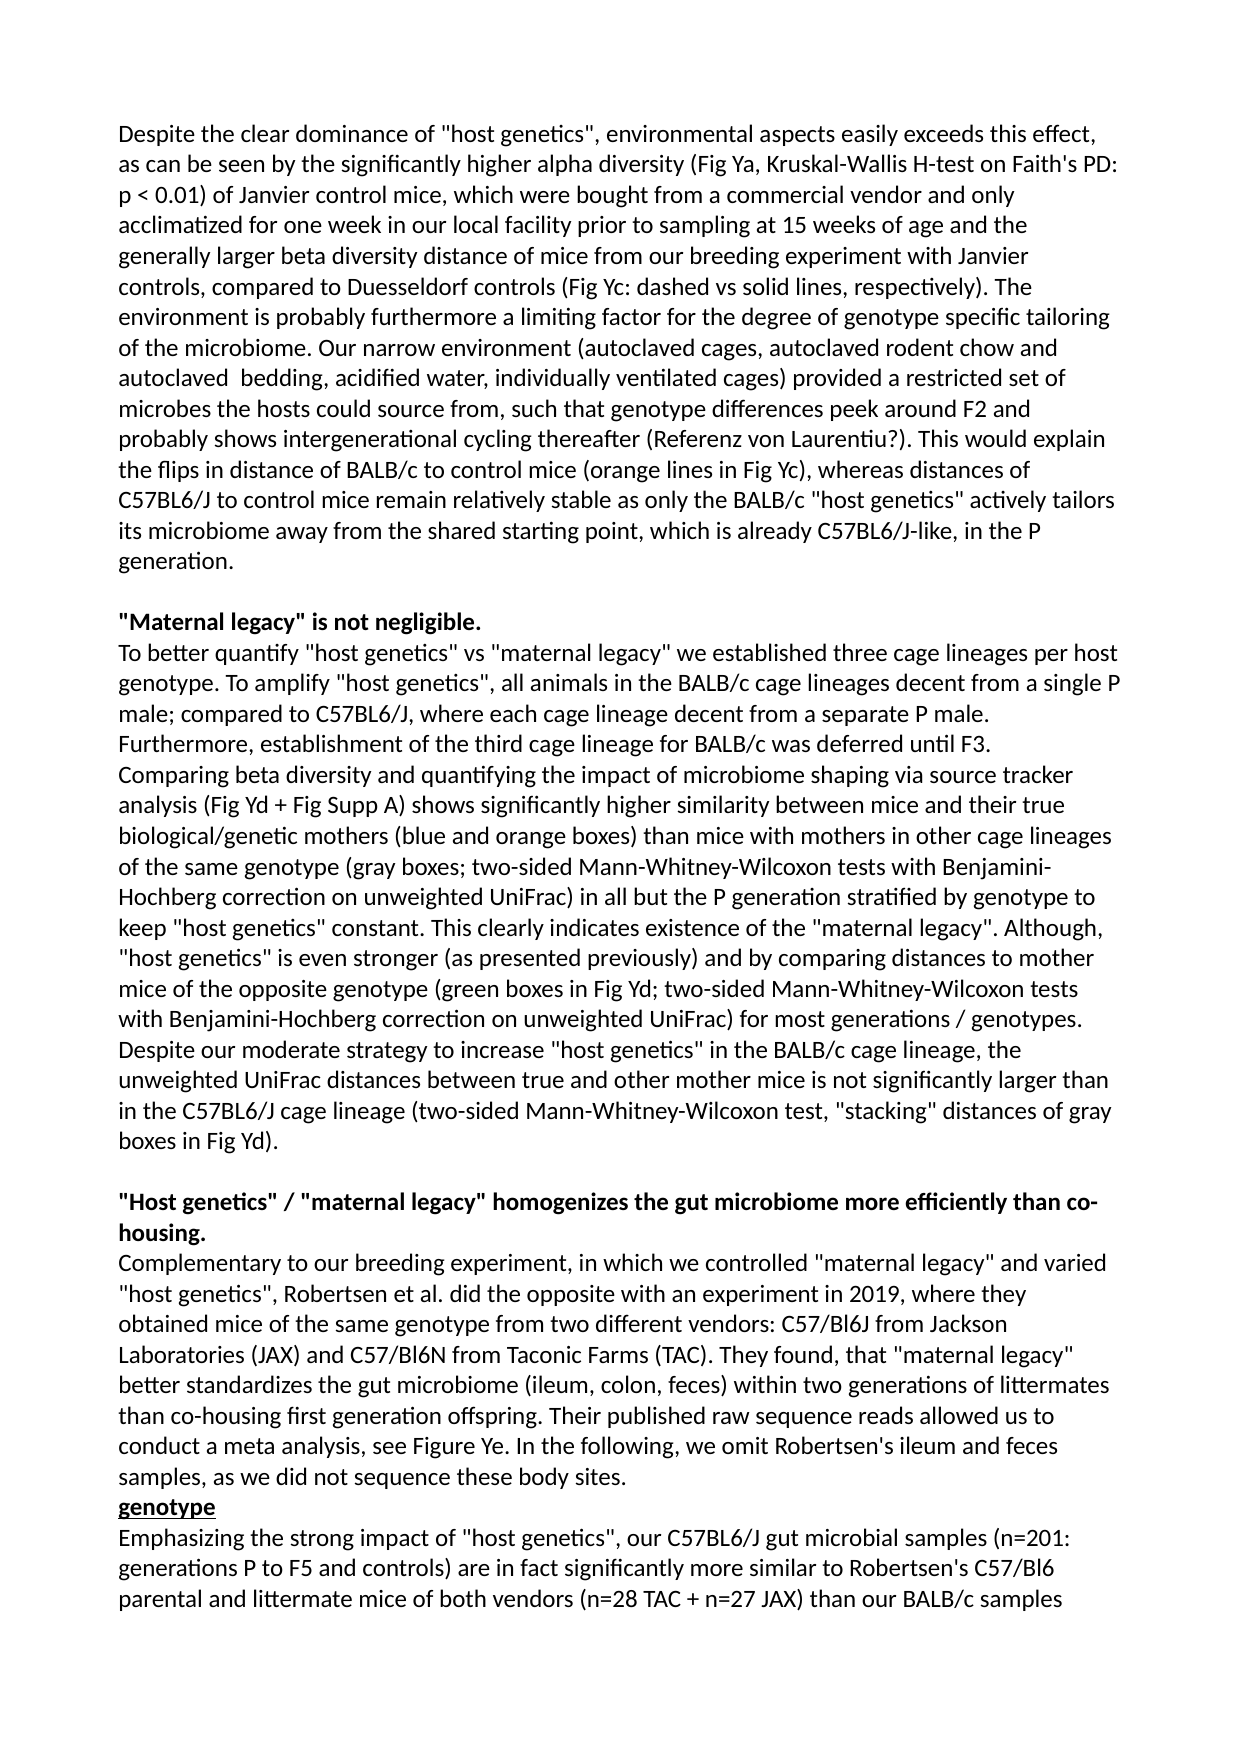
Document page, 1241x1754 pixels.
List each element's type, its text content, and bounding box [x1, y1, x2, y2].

text Emphasizing the strong impact of "host genetics", our C57BL6/J gut microbial samples (n=201: generations P to F5 and controls) are in fact significantly more similar to Robertsen's C57/Bl6 parental and littermate mice of both vendors (n=28 TAC + n=27 JAX) than our BALB/c samples [118, 1522, 1122, 1614]
text Despite the clear dominance of "host genetics", environmental aspects easily exceeds this effect, as can be seen by the significantly higher alpha diversity (Fig Ya, Kruskal-Wallis H-test on Faith's PD: p < 0.01) of Janvier control mice, which were bought from a commercial vendor and only acclimatized for one week in our local facility prior to sampling at 15 weeks of age and the generally larger beta diversity distance of mice from our breeding experiment with Janvier controls, compared to Duesseldorf controls (Fig Yc: dashed vs solid lines, respectively). The environment is probably furthermore a limiting factor for the degree of genotype specific tailoring of the microbiome. Our narrow environment (autoclaved cages, autoclaved rodent chow and autoclaved bedding, acidified water, individually ventilated cages) provided a restricted set of microbes the hosts could source from, such that genotype differences peek around F2 and probably shows intergenerational cycling thereafter (Referenz von Laurentiu?). This would explain the flips in distance of BALB/c to control mice (orange lines in Fig Yc), whereas distances of C57BL6/J to control mice remain relatively stable as only the BALB/c "host genetics" actively tailors its microbiome away from the shared starting point, which is already C57BL6/J-like, in the P generation. [118, 118, 1122, 576]
text Comparing beta diversity and quantifying the impact of microbiome shaping via source tracker analysis (Fig Yd + Fig Supp A) shows significantly higher similarity between mice and their true biological/genetic mothers (blue and orange boxes) than mice with mothers in other cage lineages of the same genotype (gray boxes; two-sided Mann-Whitney-Wilcoxon tests with Benjamini-Hochberg correction on unweighted UniFrac) in all but the P generation stratified by genotype to keep "host genetics" constant. This clearly indicates existence of the "maternal legacy". Although, "host genetics" is even stronger (as presented previously) and by comparing distances to mother mice of the opposite genotype (green boxes in Fig Yd; two-sided Mann-Whitney-Wilcoxon tests with Benjamini-Hochberg correction on unweighted UniFrac) for most generations / genotypes. Despite our moderate strategy to increase "host genetics" in the BALB/c cage lineage, the unweighted UniFrac distances between true and other mother mice is not significantly larger than in the C57BL6/J cage lineage (two-sided Mann-Whitney-Wilcoxon test, "stacking" distances of gray boxes in Fig Yd). [118, 759, 1122, 1156]
text "Maternal legacy" is not negligible. [118, 606, 1122, 637]
text genotype [118, 1492, 1122, 1522]
text "Host genetics" / "maternal legacy" homogenizes the gut microbiome more efficiently than co-housing. Complementary to our breeding experiment, in which we controlled "maternal legacy" and varied "host genetics", Robertsen et al. did the opposite with an experiment in 2019, where they obtained mice of the same genotype from two different vendors: C57/Bl6J from Jackson Laboratories (JAX) and C57/Bl6N from Taconic Farms (TAC). They found, that "maternal legacy" better standardizes the gut microbiome (ileum, colon, feces) within two generations of littermates than co-housing first generation offspring. Their published raw sequence reads allowed us to conduct a meta analysis, see Figure Ye. In the following, we omit Robertsen's ileum and feces samples, as we did not sequence these body sites. [118, 1186, 1122, 1492]
text To better quantify "host genetics" vs "maternal legacy" we established three cage lineages per host genotype. To amplify "host genetics", all animals in the BALB/c cage lineages decent from a single P male; compared to C57BL6/J, where each cage lineage decent from a separate P male. Furthermore, establishment of the third cage lineage for BALB/c was deferred until F3. [118, 637, 1122, 759]
